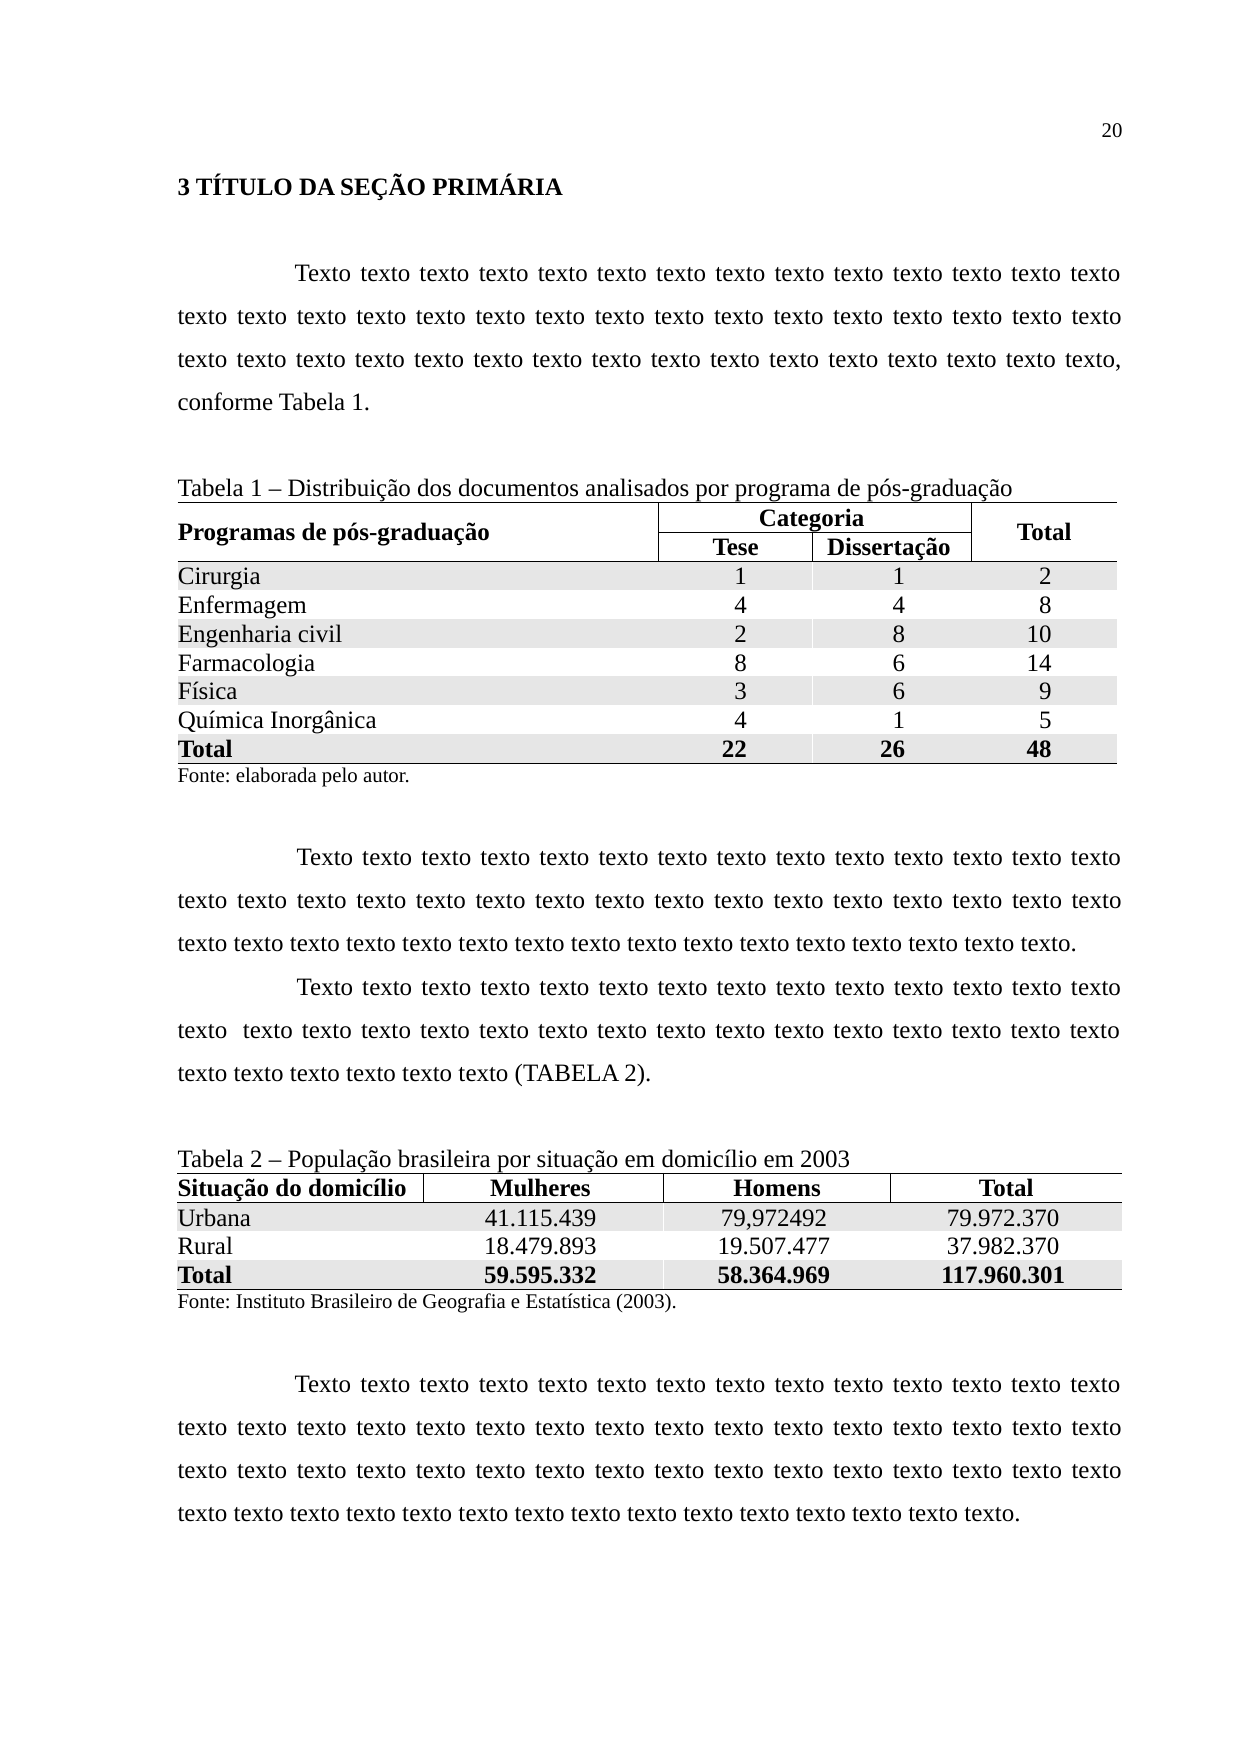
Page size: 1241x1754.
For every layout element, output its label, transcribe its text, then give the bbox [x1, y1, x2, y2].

table_cell 117.960.301 [890, 1260, 1122, 1289]
table_header Homens [664, 1174, 890, 1202]
table_cell 8 [971, 590, 1117, 619]
table_cell 4 [658, 590, 812, 619]
table_cell 58.364.969 [664, 1260, 890, 1289]
text Fonte: elaborada pelo autor. [177, 763, 1122, 787]
table_cell Química Inorgânica [178, 705, 658, 734]
table_cell Cirurgia [178, 562, 658, 590]
text 3 TÍTULO DA SEÇÃO PRIMÁRIA [177, 172, 1122, 200]
table_cell 6 [813, 676, 971, 705]
table_cell 4 [813, 590, 971, 619]
table_cell Dissertação [813, 533, 971, 561]
table_cell Tese [659, 533, 812, 561]
table_cell 59.595.332 [423, 1260, 663, 1289]
table_cell 9 [971, 676, 1117, 705]
table_header Programas de pós-graduação [178, 503, 658, 561]
table_cell 41.115.439 [423, 1203, 663, 1231]
table_cell Enfermagem [178, 590, 658, 619]
table_cell Física [178, 676, 658, 705]
table_header Total [891, 1174, 1122, 1202]
text Fonte: Instituto Brasileiro de Geografia e Estatística (2003). [177, 1290, 1122, 1313]
table_cell 8 [658, 648, 812, 676]
table_cell 1 [813, 705, 971, 734]
text Tabela 1 – Distribuição dos documentos analisados por programa de pós-graduação [177, 473, 1122, 502]
text Texto texto texto texto texto texto texto texto texto texto texto texto texto texto texto texto texto texto texto texto texto texto texto texto texto texto texto texto texto texto texto texto texto texto texto texto texto texto texto texto texto texto texto texto texto texto texto texto texto texto texto texto texto texto texto texto texto texto texto texto texto. [177, 1369, 1122, 1527]
table_cell 79,972492 [664, 1203, 890, 1231]
table_cell 8 [813, 619, 971, 648]
text Texto texto texto texto texto texto texto texto texto texto texto texto texto texto texto texto texto texto texto texto texto texto texto texto texto texto texto texto texto texto texto texto texto texto texto texto texto texto texto texto texto texto texto texto texto texto. [177, 842, 1122, 957]
table_cell 10 [971, 619, 1117, 648]
table_cell Urbana [177, 1203, 423, 1231]
table_cell 3 [658, 676, 812, 705]
table_cell 2 [971, 562, 1117, 590]
text Texto texto texto texto texto texto texto texto texto texto texto texto texto texto texto texto texto texto texto texto texto texto texto texto texto texto texto texto texto texto texto texto texto texto texto texto texto texto texto texto texto texto texto texto texto texto, conforme Tabela 1. [177, 258, 1122, 416]
table_cell 14 [971, 648, 1117, 676]
table_cell Total [177, 1260, 423, 1289]
table_header Total [972, 503, 1117, 561]
table_cell 1 [658, 562, 812, 590]
table_cell Farmacologia [178, 648, 658, 676]
text Tabela 2 – População brasileira por situação em domicílio em 2003 [177, 1144, 1122, 1173]
table_cell 48 [971, 734, 1117, 763]
table_cell 79.972.370 [890, 1203, 1122, 1231]
table_cell Rural [177, 1231, 423, 1260]
table_cell 2 [658, 619, 812, 648]
table_cell 5 [971, 705, 1117, 734]
table_cell 6 [813, 648, 971, 676]
table_cell 1 [813, 562, 971, 590]
table_header Mulheres [424, 1174, 663, 1202]
table_cell 19.507.477 [664, 1231, 890, 1260]
table_cell 4 [658, 705, 812, 734]
table_cell 18.479.893 [423, 1231, 663, 1260]
table_header Categoria [659, 503, 971, 532]
table_header Situação do domicílio [177, 1174, 423, 1202]
table_cell Engenharia civil [178, 619, 658, 648]
table_cell Total [178, 734, 658, 763]
text Texto texto texto texto texto texto texto texto texto texto texto texto texto texto texto texto texto texto texto texto texto texto texto texto texto texto texto texto texto texto texto texto texto texto texto texto (TABELA 2). [177, 972, 1122, 1087]
table_cell 22 [658, 734, 812, 763]
table_cell 26 [813, 734, 971, 763]
table_cell 37.982.370 [890, 1231, 1122, 1260]
